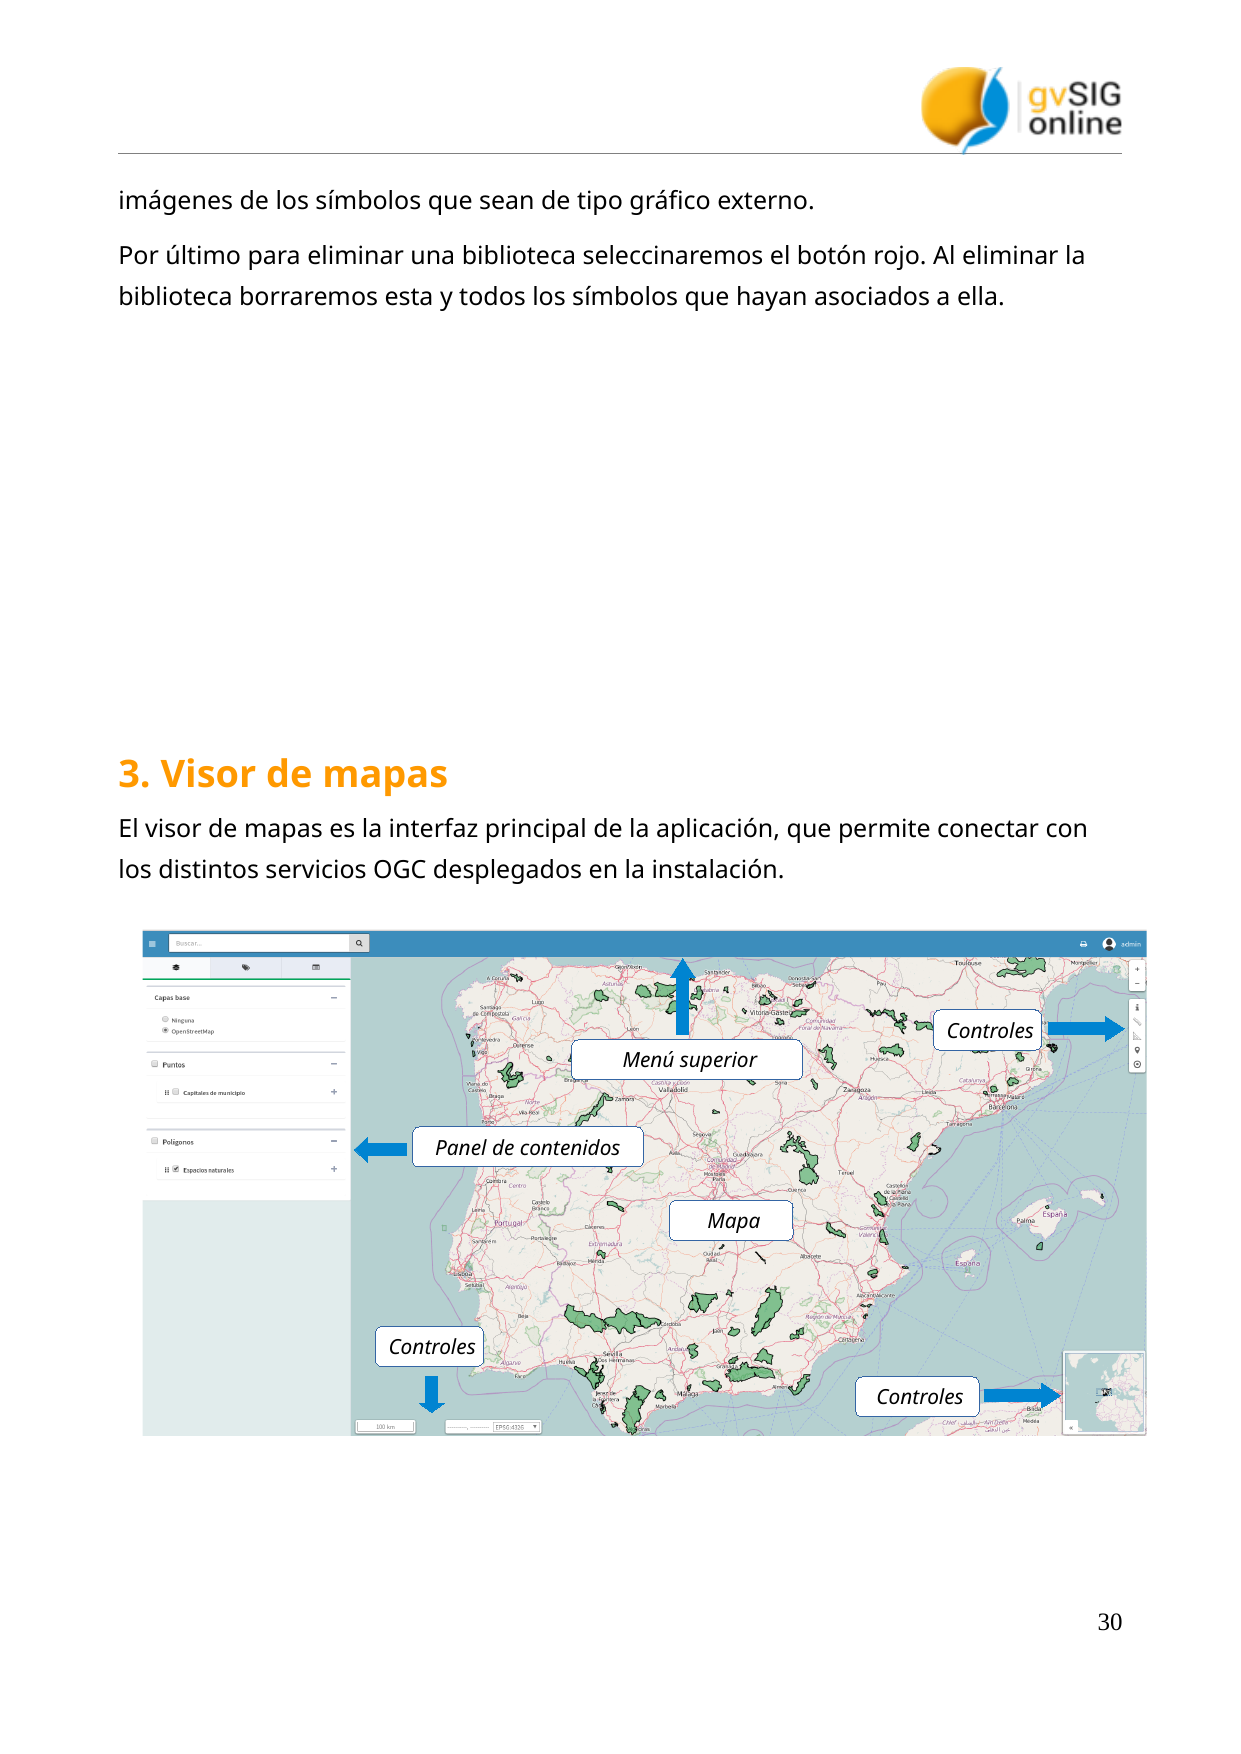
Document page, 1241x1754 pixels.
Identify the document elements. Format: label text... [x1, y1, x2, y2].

text El visor de mapas es la interfaz principal de la aplicación, que permite conectar con los distintos servicios OGC desplegados en la instalación. [118, 811, 1122, 886]
subtitle 3. Visor de mapas [118, 747, 1122, 798]
text imágenes de los símbolos que sean de tipo gráfico externo. [118, 182, 1122, 216]
picture [142, 929, 1147, 1436]
picture [921, 67, 1122, 155]
text Por último para eliminar una biblioteca seleccinaremos el botón rojo. Al eliminar la biblioteca borraremos esta y todos los símbolos que hayan asociados a ella. [118, 238, 1122, 313]
